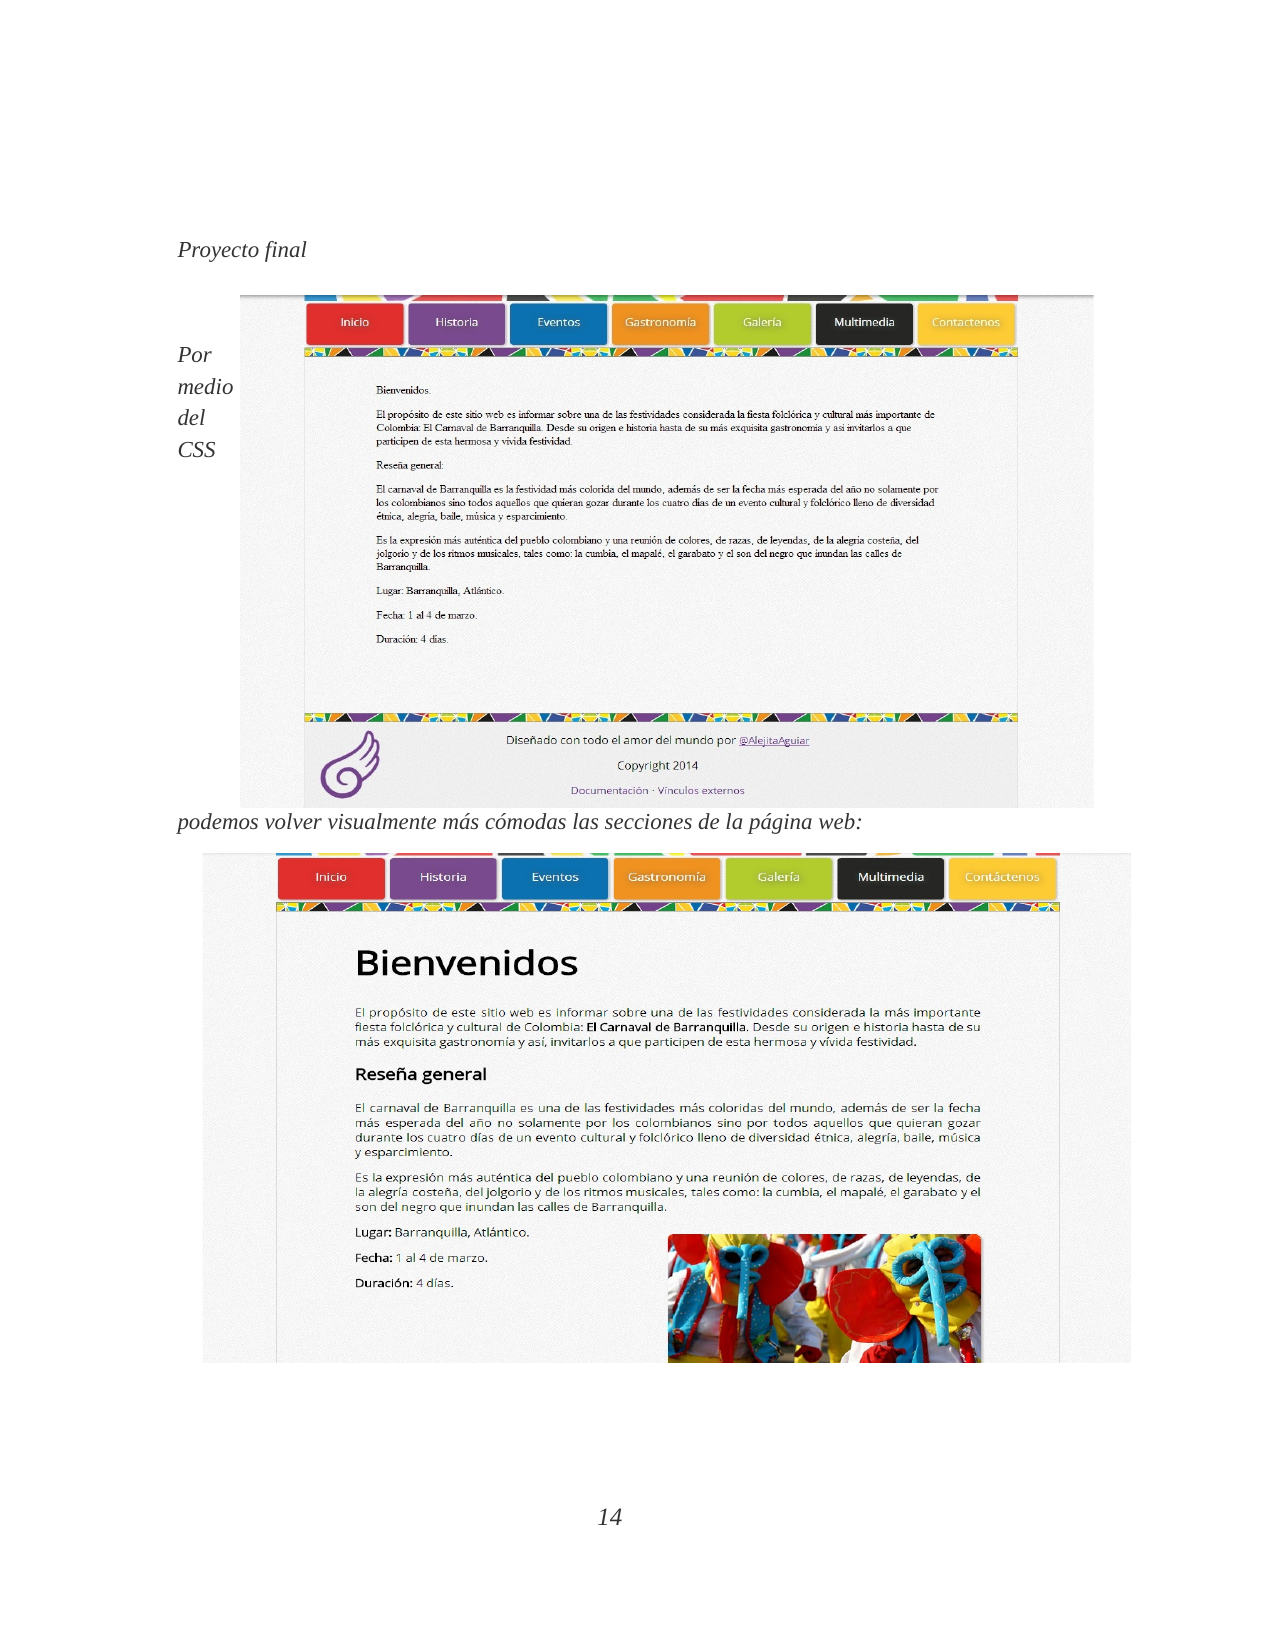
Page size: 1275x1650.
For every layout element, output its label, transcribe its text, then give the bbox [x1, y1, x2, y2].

picture [202, 853, 1132, 1363]
picture [240, 295, 1094, 808]
text Por medio del CSS podemos volver visualmente más cómodas las secciones de la página web: [177, 341, 1157, 834]
